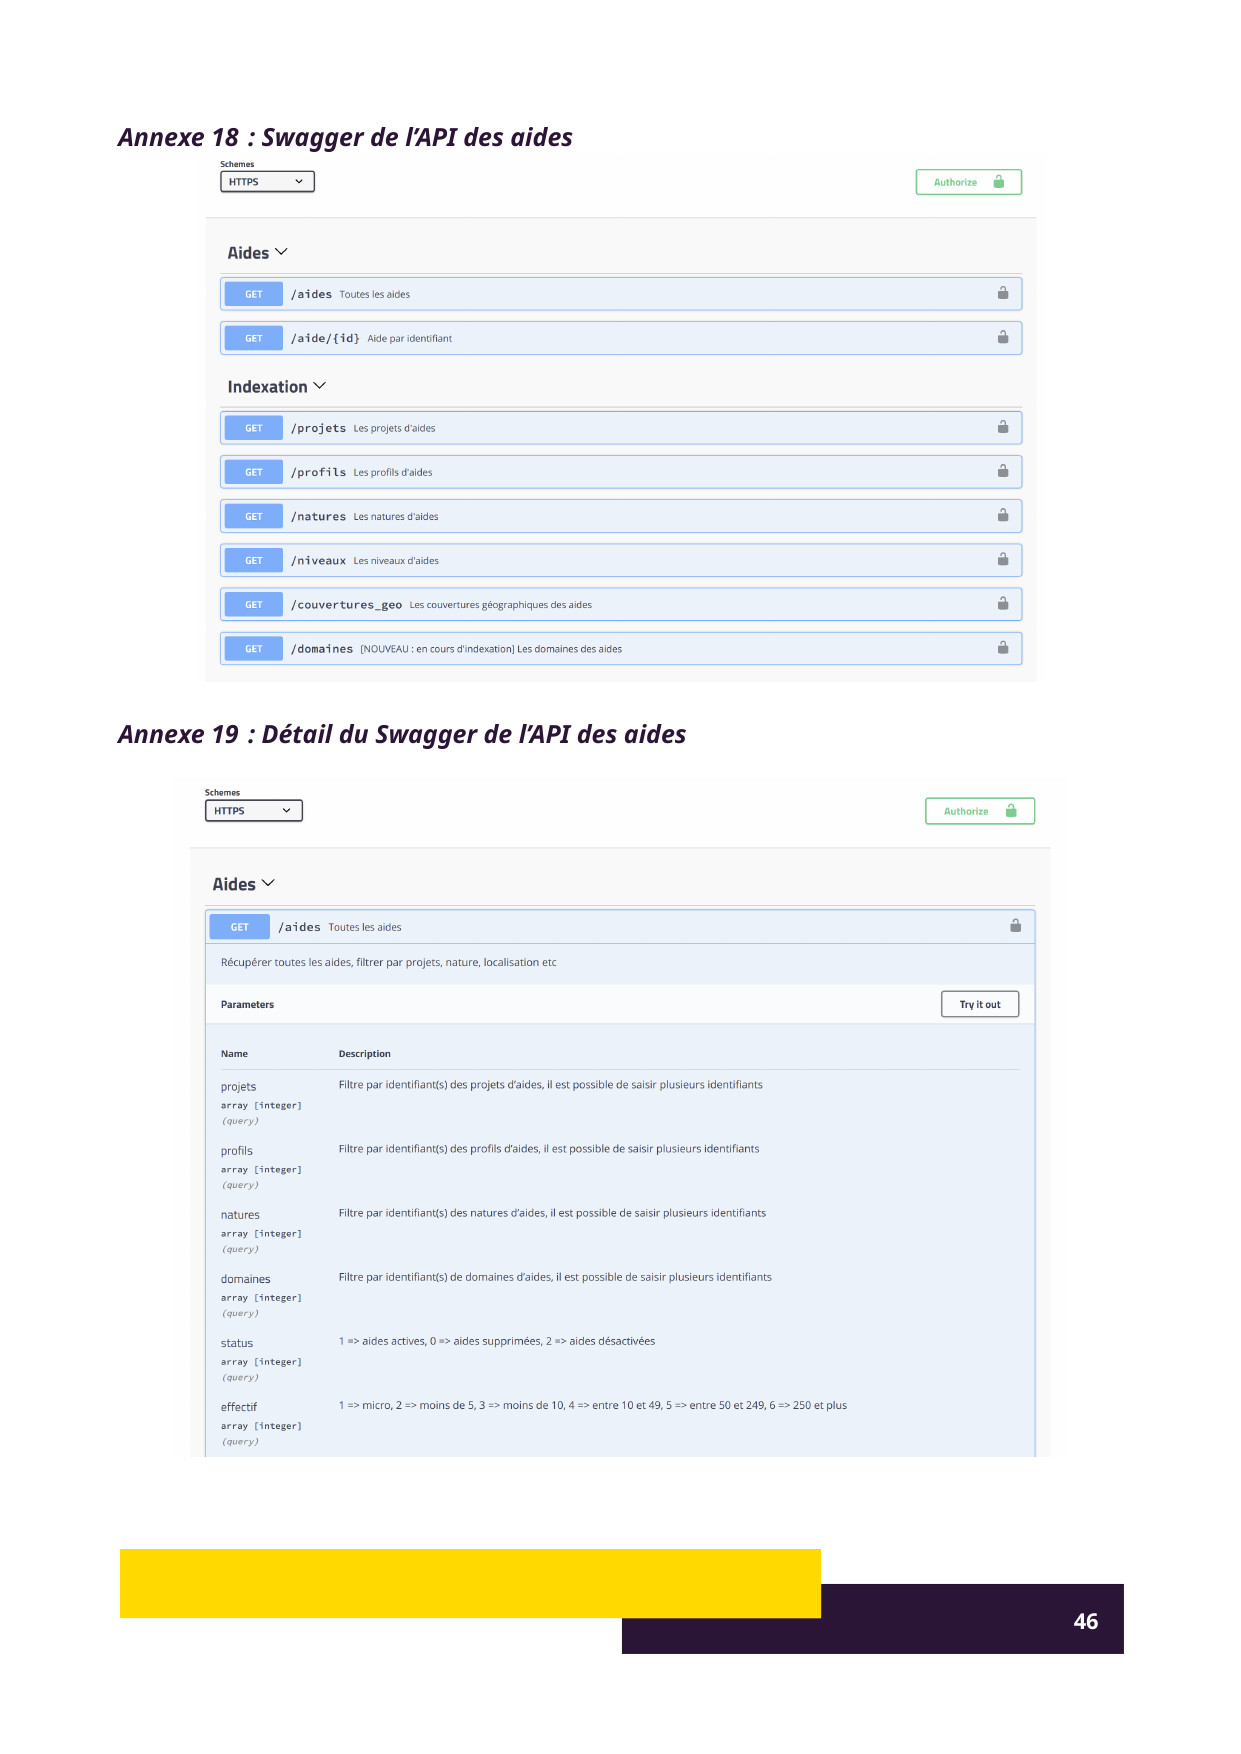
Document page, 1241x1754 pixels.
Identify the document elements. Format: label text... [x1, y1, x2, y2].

subtitle Annexe 19 : Détail du Swagger de l’API des aides [118, 715, 1122, 751]
picture [119, 1549, 1124, 1654]
subtitle Annexe 18 : Swagger de l’API des aides [118, 118, 1122, 153]
picture [195, 153, 1045, 682]
picture [172, 778, 1068, 1457]
